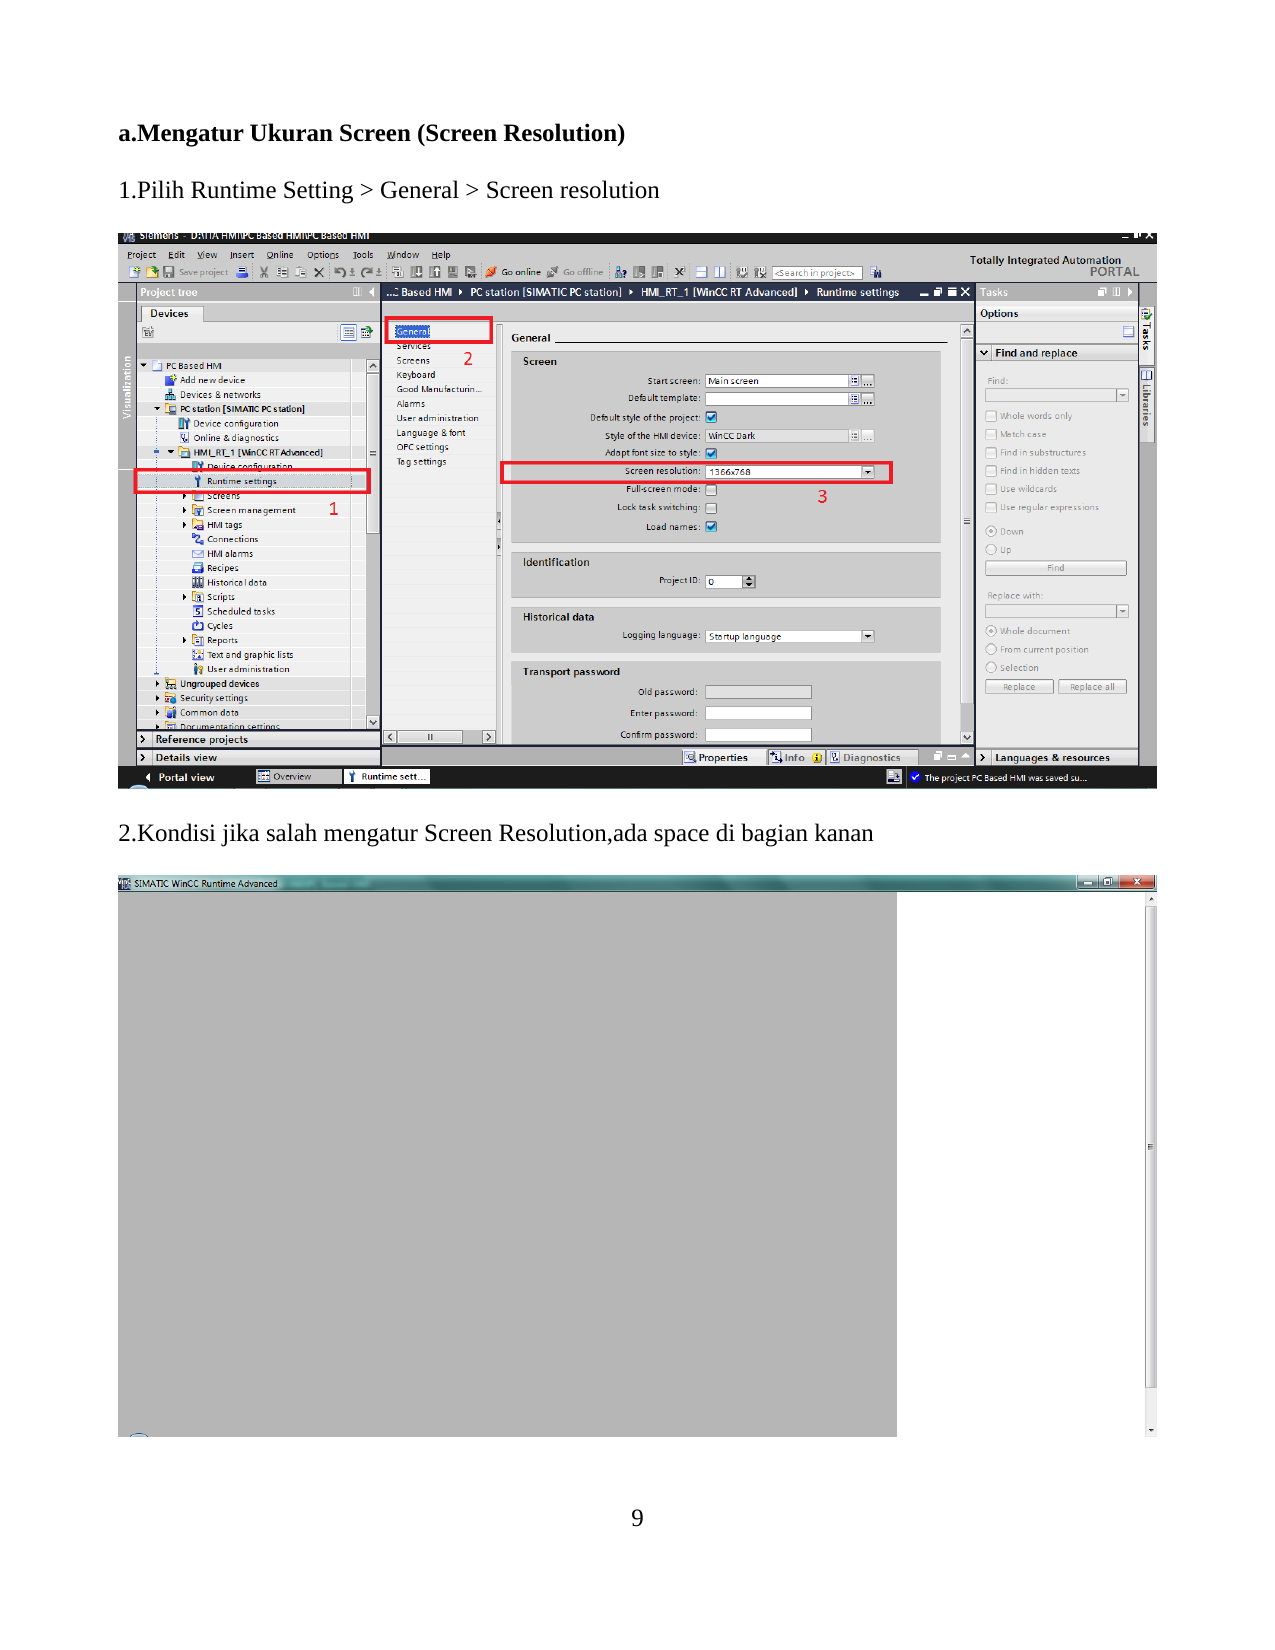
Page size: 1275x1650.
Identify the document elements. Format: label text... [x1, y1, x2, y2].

text a.Mengatur Ukuran Screen (Screen Resolution) [118, 118, 1157, 147]
picture [118, 875, 1157, 1438]
text 1.Pilih Runtime Setting > General > Screen resolution [118, 176, 1157, 204]
text 2.Kondisi jika salah mengatur Screen Resolution,ada space di bagian kanan [118, 818, 1157, 846]
picture [118, 233, 1157, 789]
